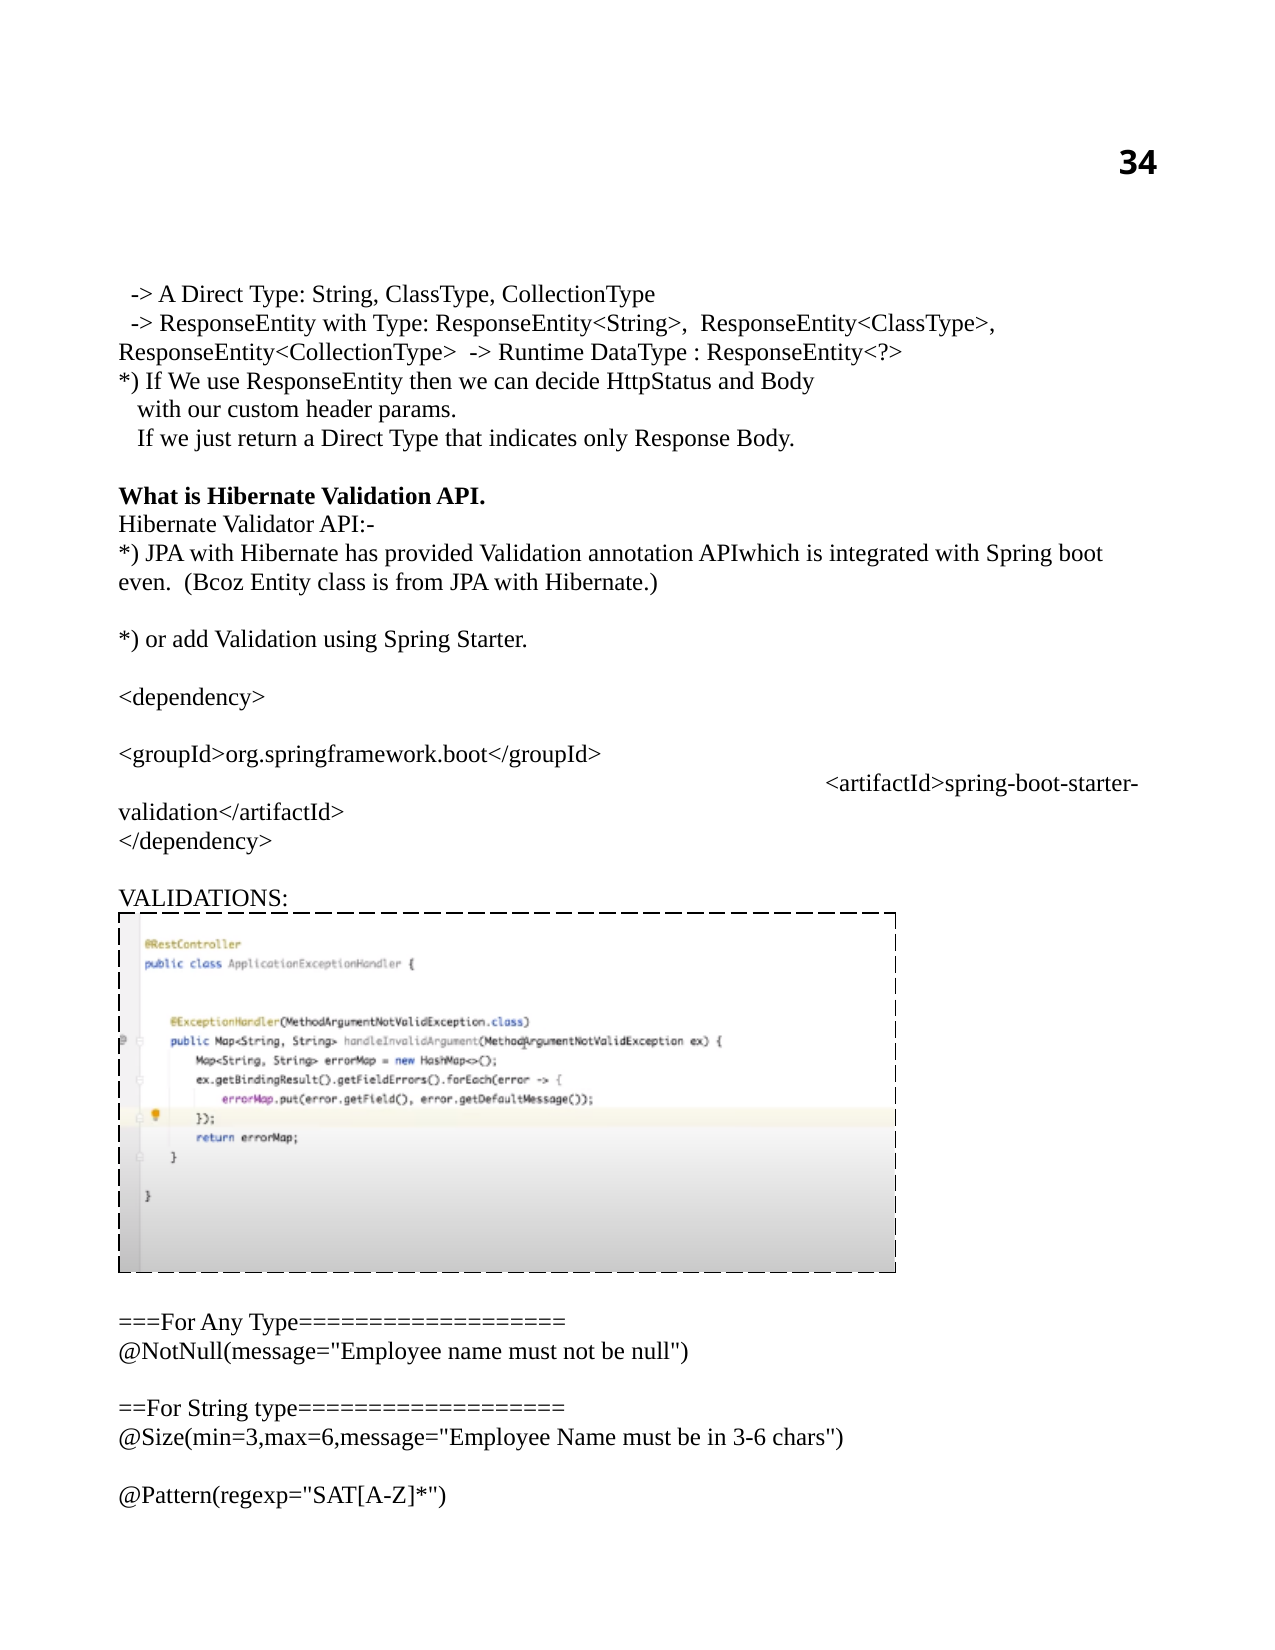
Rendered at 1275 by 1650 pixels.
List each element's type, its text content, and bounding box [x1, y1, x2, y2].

text <artifactId>spring-boot-starter-validation</artifactId> [118, 768, 1157, 826]
text -> A Direct Type: String, ClassType, CollectionType [118, 279, 1157, 308]
picture [119, 913, 895, 1272]
text @Size(min=3,max=6,message="Employee Name must be in 3-6 chars") [118, 1422, 1157, 1451]
text <groupId>org.springframework.boot</groupId> [118, 711, 1157, 768]
text ==For String type=================== [118, 1393, 1157, 1422]
text *) JPA with Hibernate has provided Validation annotation APIwhich is integrated with Spring boot even. (Bcoz Entity class is from JPA with Hibernate.) [118, 538, 1157, 596]
text <dependency> [118, 682, 1157, 711]
text Hibernate Validator API:- [118, 509, 1157, 538]
text @NotNull(message="Employee name must not be null") [118, 1336, 1157, 1365]
text What is Hibernate Validation API. [118, 481, 1157, 509]
text ===For Any Type=================== [118, 1307, 1157, 1336]
text @Pattern(regexp="SAT[A-Z]*") [118, 1480, 1157, 1508]
text *) or add Validation using Spring Starter. [118, 624, 1157, 653]
text -> ResponseEntity with Type: ResponseEntity<String>, ResponseEntity<ClassType>, ResponseEntity<CollectionType> -> Runtime DataType : ResponseEntity<?> [118, 308, 1157, 366]
text If we just return a Direct Type that indicates only Response Body. [118, 423, 1157, 452]
text with our custom header params. [118, 394, 1157, 423]
text </dependency> [118, 826, 1157, 854]
text *) If We use ResponseEntity then we can decide HttpStatus and Body [118, 366, 1157, 394]
text VALIDATIONS: [118, 883, 1157, 912]
